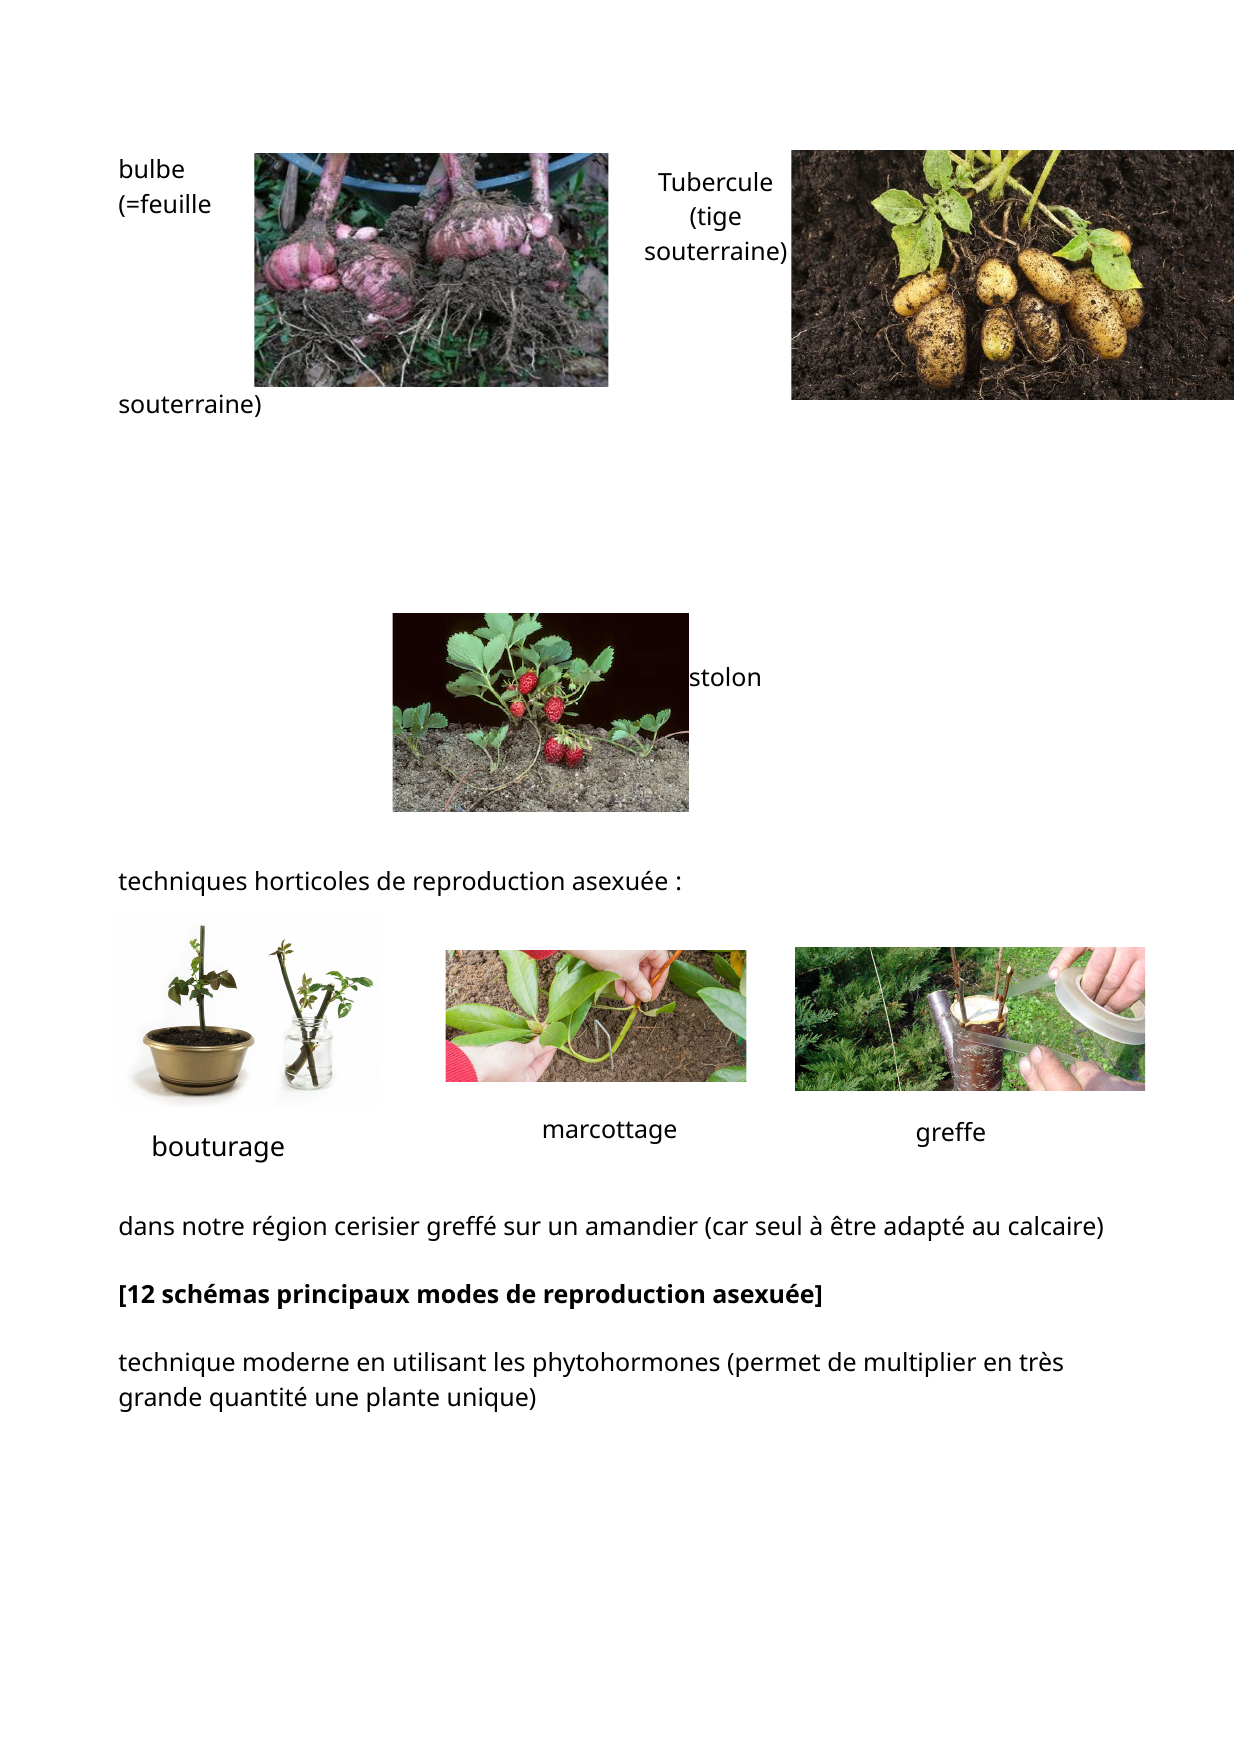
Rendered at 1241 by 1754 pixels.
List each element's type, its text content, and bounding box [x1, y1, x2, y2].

text [12 schémas principaux modes de reproduction asexuée] [118, 1277, 1122, 1311]
text bulbe [118, 152, 791, 186]
text dans notre région cerisier greffé sur un amandier (car seul à être adapté au calcaire) [118, 1209, 1122, 1243]
text (=feuille souterraine) [118, 186, 1122, 421]
text technique moderne en utilisant les phytohormones (permet de multiplier en très grande quantité une plante unique) [118, 1345, 1122, 1413]
picture [795, 947, 1146, 1091]
picture [791, 150, 1234, 400]
text [118, 659, 392, 693]
picture [392, 613, 689, 812]
picture [117, 913, 381, 1107]
text stolon [689, 659, 1122, 693]
picture [445, 950, 747, 1082]
picture [254, 153, 609, 387]
text techniques horticoles de reproduction asexuée : [118, 863, 1122, 898]
